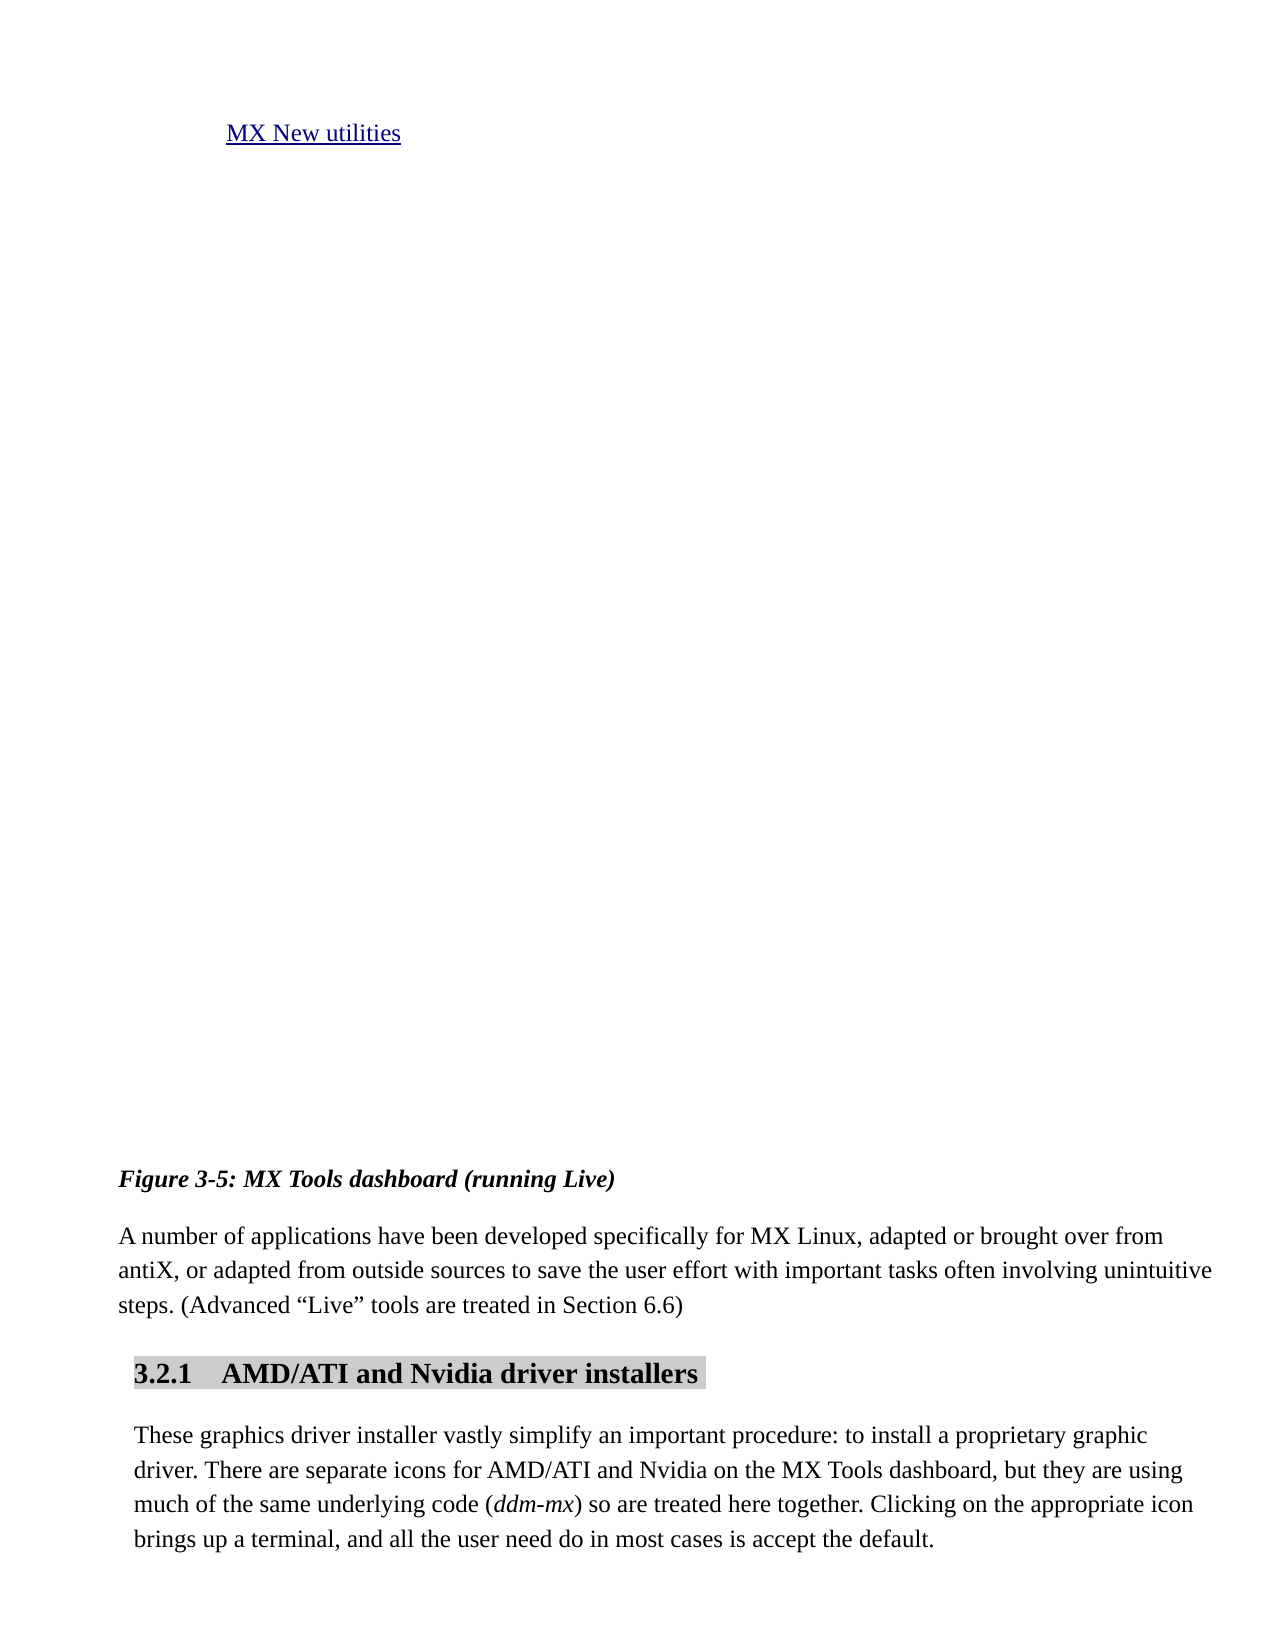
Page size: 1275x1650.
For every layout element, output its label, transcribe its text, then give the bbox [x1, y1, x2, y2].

subtitle 3.2.1 AMD/ATI and Nvidia driver installers [706, 1356, 1200, 1389]
text These graphics driver installer vastly simplify an important procedure: to install a proprietary graphic driver. There are separate icons for AMD/ATI and Nvidia on the MX Tools dashboard, but they are using much of the same underlying code (ddm-mx) so are treated here together. Clicking on the appropriate icon brings up a terminal, and all the user need do in most cases is accept the default. [134, 1421, 1200, 1553]
text A number of applications have been developed specifically for MX Linux, adapted or brought over from antiX, or adapted from outside sources to save the user effort with important tasks often involving unintuitive steps. (Advanced “Live” tools are treated in Section 6.6) [118, 1221, 1216, 1319]
text Figure 3-5: MX Tools dashboard (running Live) [118, 1164, 1216, 1193]
text MX New utilities [118, 59, 1216, 147]
